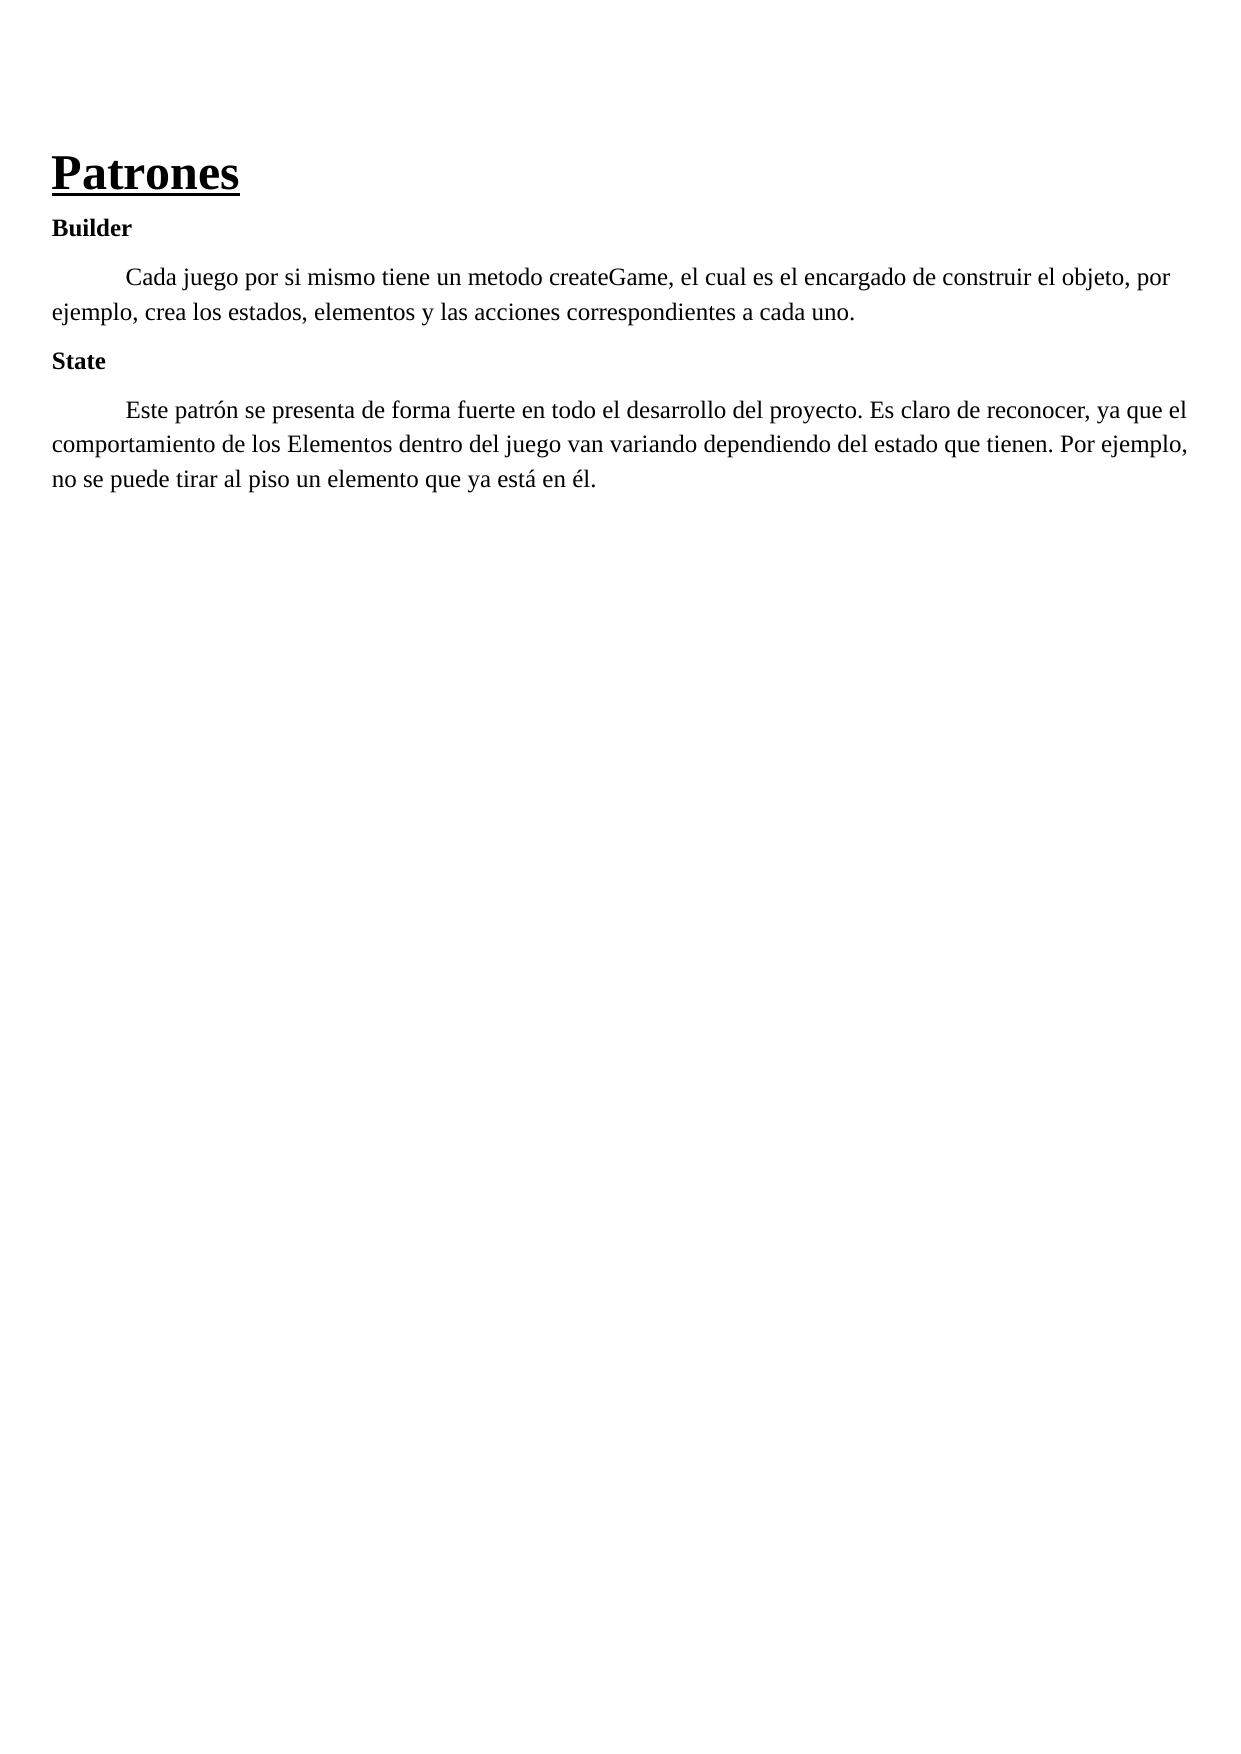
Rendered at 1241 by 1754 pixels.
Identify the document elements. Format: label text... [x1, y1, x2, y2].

text Builder [52, 213, 1195, 242]
subtitle Patrones [52, 143, 1195, 201]
text State [52, 346, 1195, 374]
text Este patrón se presenta de forma fuerte en todo el desarrollo del proyecto. Es claro de reconocer, ya que el comportamiento de los Elementos dentro del juego van variando dependiendo del estado que tienen. Por ejemplo, no se puede tirar al piso un elemento que ya está en él. [52, 395, 1195, 492]
text Cada juego por si mismo tiene un metodo createGame, el cual es el encargado de construir el objeto, por ejemplo, crea los estados, elementos y las acciones correspondientes a cada uno. [52, 262, 1195, 325]
